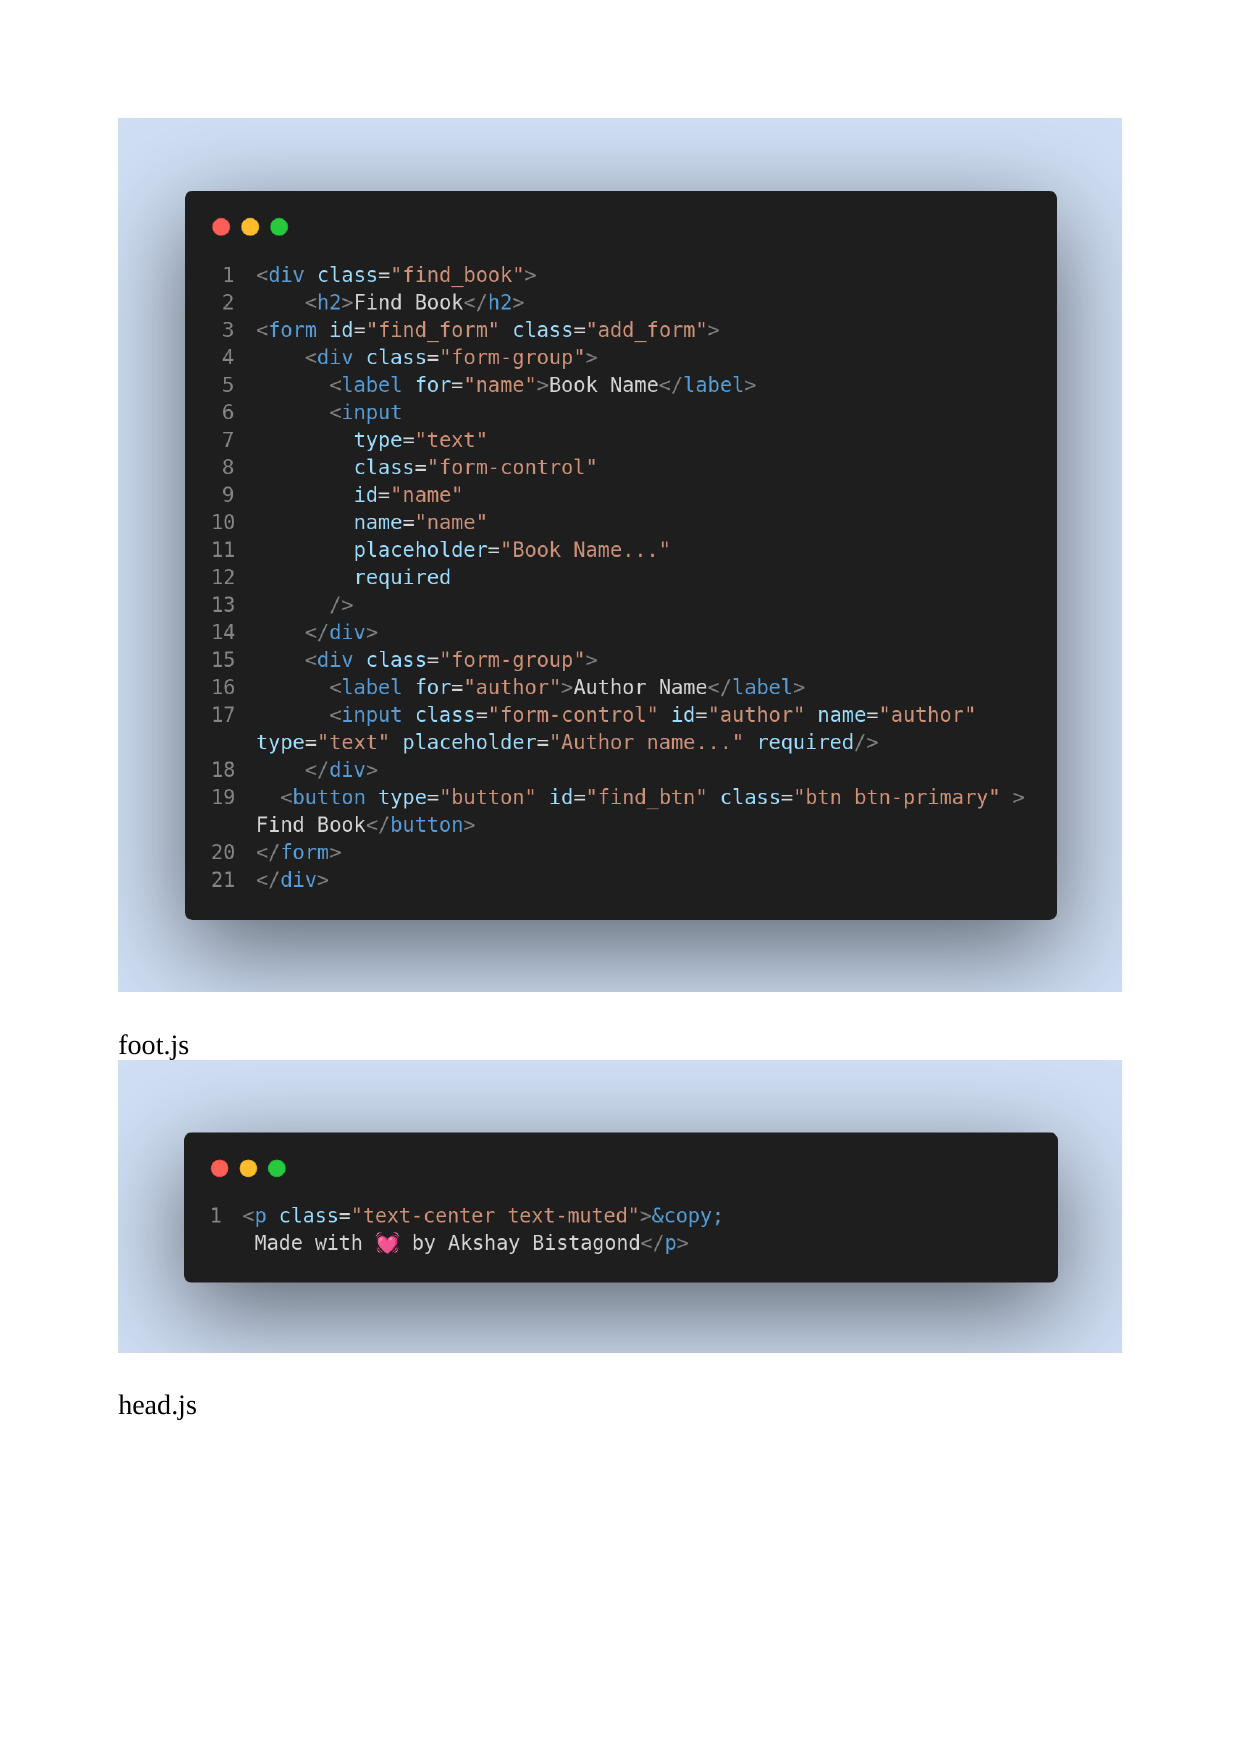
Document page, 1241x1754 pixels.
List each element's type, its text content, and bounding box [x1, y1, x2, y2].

text head.js [118, 1388, 1122, 1421]
picture [118, 118, 1123, 992]
picture [118, 1060, 1123, 1353]
text foot.js [118, 1028, 1122, 1060]
